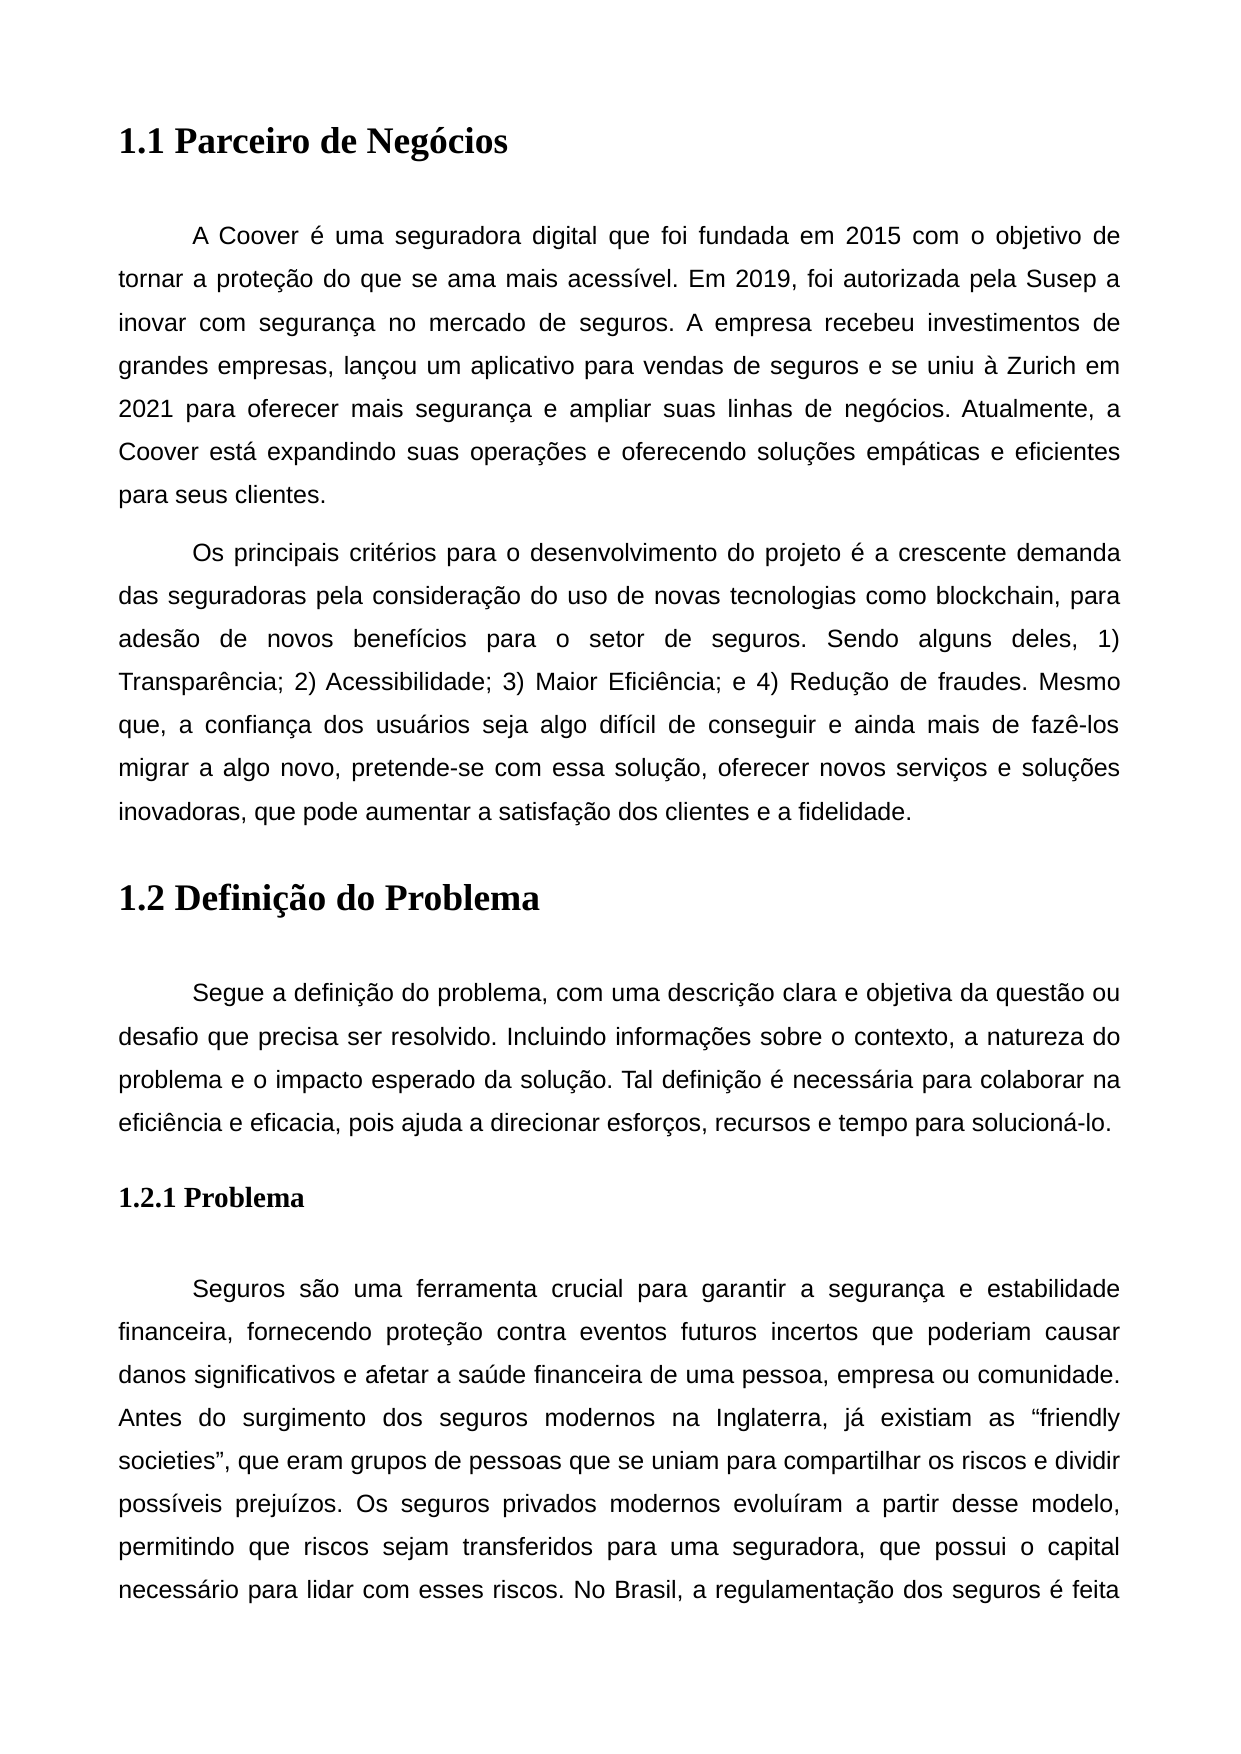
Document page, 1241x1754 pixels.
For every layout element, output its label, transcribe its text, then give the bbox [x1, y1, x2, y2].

text A Coover é uma seguradora digital que foi fundada em 2015 com o objetivo de tornar a proteção do que se ama mais acessível. Em 2019, foi autorizada pela Susep a inovar com segurança no mercado de seguros. A empresa recebeu investimentos de grandes empresas, lançou um aplicativo para vendas de seguros e se uniu à Zurich em 2021 para oferecer mais segurança e ampliar suas linhas de negócios. Atualmente, a Coover está expandindo suas operações e oferecendo soluções empáticas e eficientes para seus clientes. [118, 221, 1122, 509]
text Segue a definição do problema, com uma descrição clara e objetiva da questão ou desafio que precisa ser resolvido. Incluindo informações sobre o contexto, a natureza do problema e o impacto esperado da solução. Tal definição é necessária para colaborar na eficiência e eficacia, pois ajuda a direcionar esforços, recursos e tempo para solucioná-lo. [118, 978, 1122, 1136]
text Os principais critérios para o desenvolvimento do projeto é a crescente demanda das seguradoras pela consideração do uso de novas tecnologias como blockchain, para adesão de novos benefícios para o setor de seguros. Sendo alguns deles, 1) Transparência; 2) Acessibilidade; 3) Maior Eficiência; e 4) Redução de fraudes. Mesmo que, a confiança dos usuários seja algo difícil de conseguir e ainda mais de fazê-los migrar a algo novo, pretende-se com essa solução, oferecer novos serviços e soluções inovadoras, que pode aumentar a satisfação dos clientes e a fidelidade. [118, 538, 1122, 825]
subtitle 1.2.1 Problema [118, 1180, 1122, 1213]
subtitle 1.1 Parceiro de Negócios [118, 118, 1122, 161]
text Seguros são uma ferramenta crucial para garantir a segurança e estabilidade financeira, fornecendo proteção contra eventos futuros incertos que poderiam causar danos significativos e afetar a saúde financeira de uma pessoa, empresa ou comunidade. Antes do surgimento dos seguros modernos na Inglaterra, já existiam as “friendly societies”, que eram grupos de pessoas que se uniam para compartilhar os riscos e dividir possíveis prejuízos. Os seguros privados modernos evoluíram a partir desse modelo, permitindo que riscos sejam transferidos para uma seguradora, que possui o capital necessário para lidar com esses riscos. No Brasil, a regulamentação dos seguros é feita [118, 1274, 1122, 1604]
subtitle 1.2 Definição do Problema [118, 875, 1122, 918]
